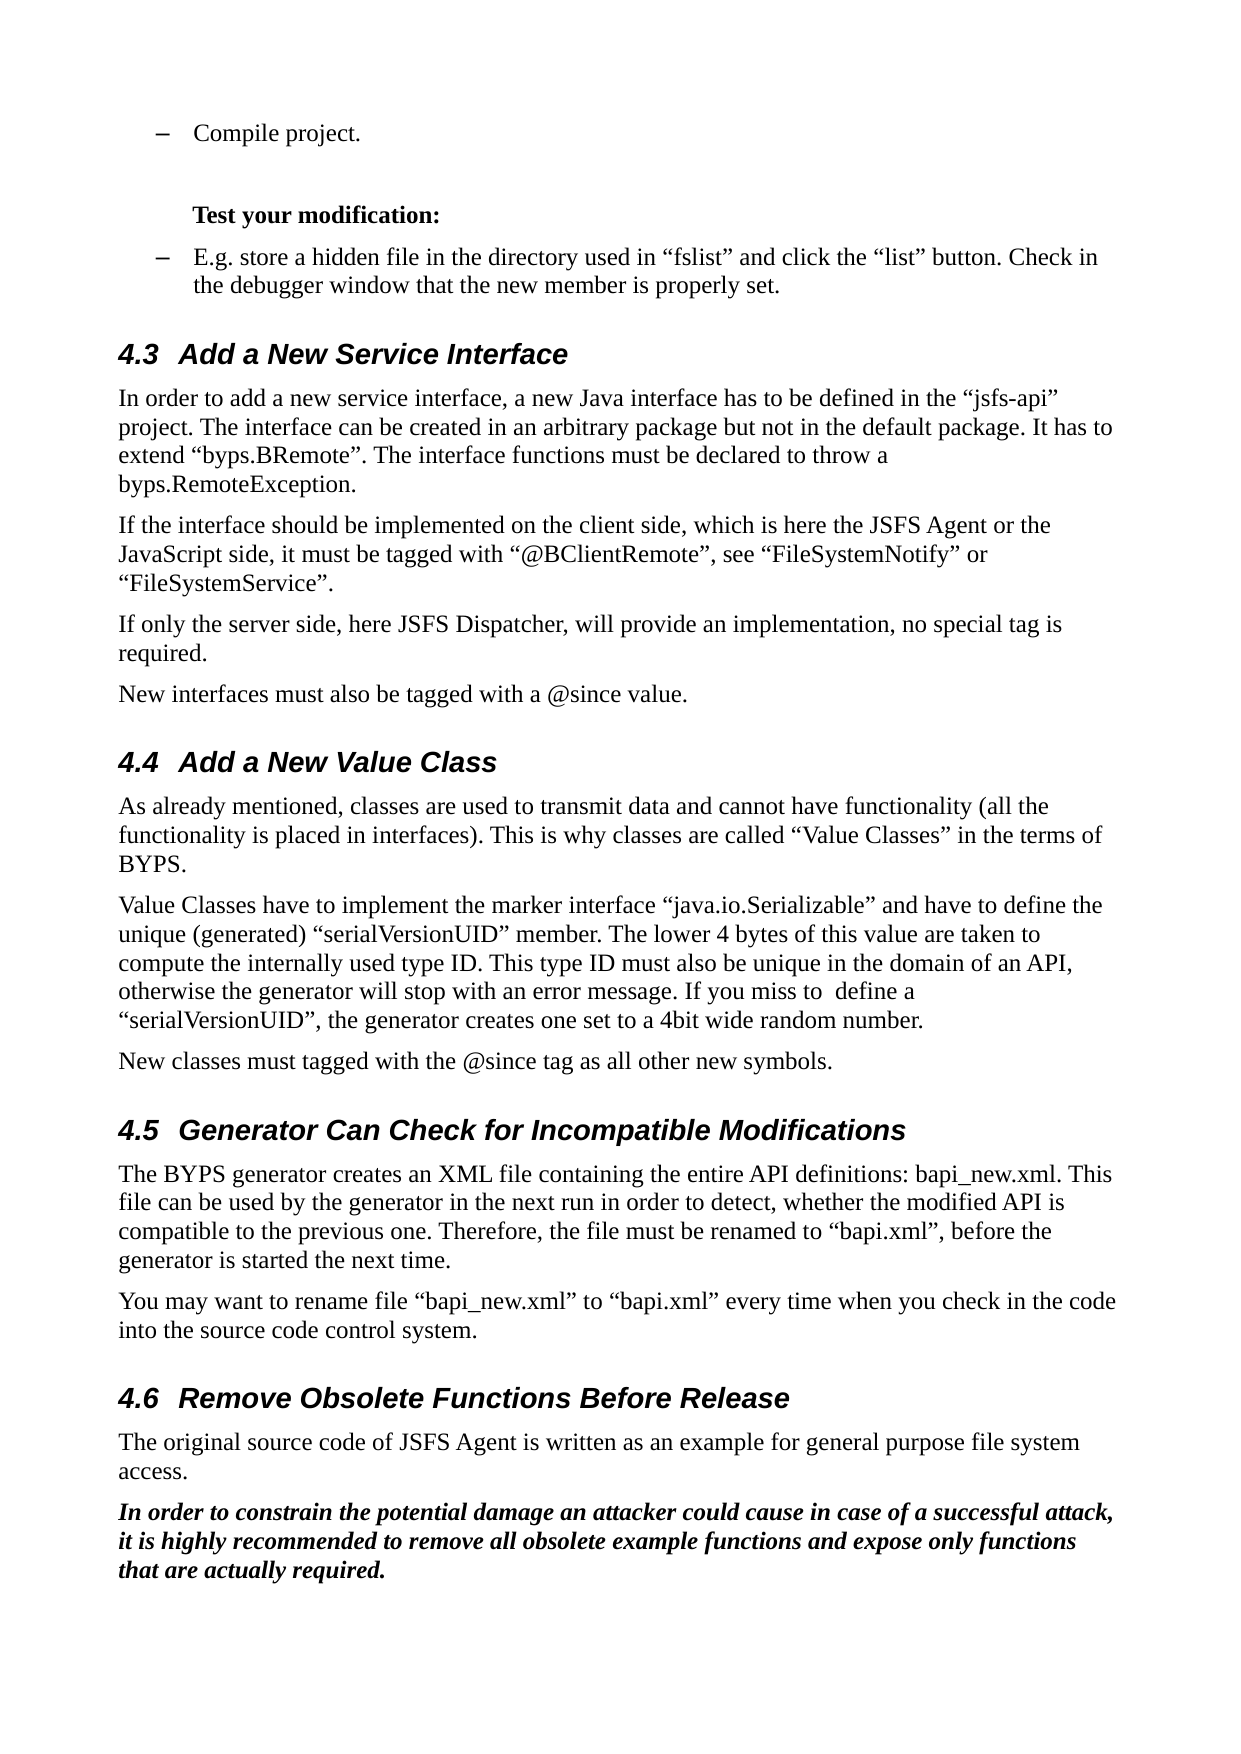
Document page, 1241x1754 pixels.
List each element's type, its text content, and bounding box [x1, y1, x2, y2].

text The BYPS generator creates an XML file containing the entire API definitions: bapi_new.xml. This file can be used by the generator in the next run in order to detect, whether the modified API is compatible to the previous one. Therefore, the file must be renamed to “bapi.xml”, before the generator is started the next time. [118, 1159, 1122, 1274]
text If only the server side, here JSFS Dispatcher, will provide an implementation, no special tag is required. [118, 609, 1122, 667]
text New classes must tagged with the @since tag as all other new symbols. [118, 1046, 1122, 1075]
text If the interface should be implemented on the client side, which is here the JSFS Agent or the JavaScript side, it must be tagged with “@BClientRemote”, see “FileSystemNotify” or “FileSystemService”. [118, 510, 1122, 597]
list E.g. store a hidden file in the directory used in “fslist” and click the “list” button. Check in the debugger window that the new member is properly set. [156, 242, 1122, 299]
subtitle Add a New Value Class [118, 745, 1122, 779]
text In order to constrain the potential damage an attacker could cause in case of a successful attack, it is highly recommended to remove all obsolete example functions and expose only functions that are actually required. [118, 1497, 1122, 1583]
subtitle Remove Obsolete Functions Before Release [118, 1381, 1122, 1415]
subtitle Generator Can Check for Incompatible Modifications [118, 1113, 1122, 1146]
text The original source code of JSFS Agent is written as an example for general purpose file system access. [118, 1427, 1122, 1485]
subtitle Add a New Service Interface [118, 337, 1122, 370]
text New interfaces must also be tagged with a @since value. [118, 679, 1122, 708]
text In order to add a new service interface, a new Java interface has to be defined in the “jsfs-api” project. The interface can be created in an arbitrary package but not in the default package. It has to extend “byps.BRemote”. The interface functions must be declared to throw a byps.RemoteException. [118, 383, 1122, 498]
list Compile project. [156, 118, 1122, 147]
text Test your modification: [118, 201, 1122, 229]
text As already mentioned, classes are used to transmit data and cannot have functionality (all the functionality is placed in interfaces). This is why classes are called “Value Classes” in the terms of BYPS. [118, 791, 1122, 878]
text You may want to rename file “bapi_new.xml” to “bapi.xml” every time when you check in the code into the source code control system. [118, 1286, 1122, 1344]
text Value Classes have to implement the marker interface “java.io.Serializable” and have to define the unique (generated) “serialVersionUID” member. The lower 4 bytes of this value are taken to compute the internally used type ID. This type ID must also be unique in the domain of an API, otherwise the generator will stop with an error message. If you miss to define a “serialVersionUID”, the generator creates one set to a 4bit wide random number. [118, 890, 1122, 1034]
